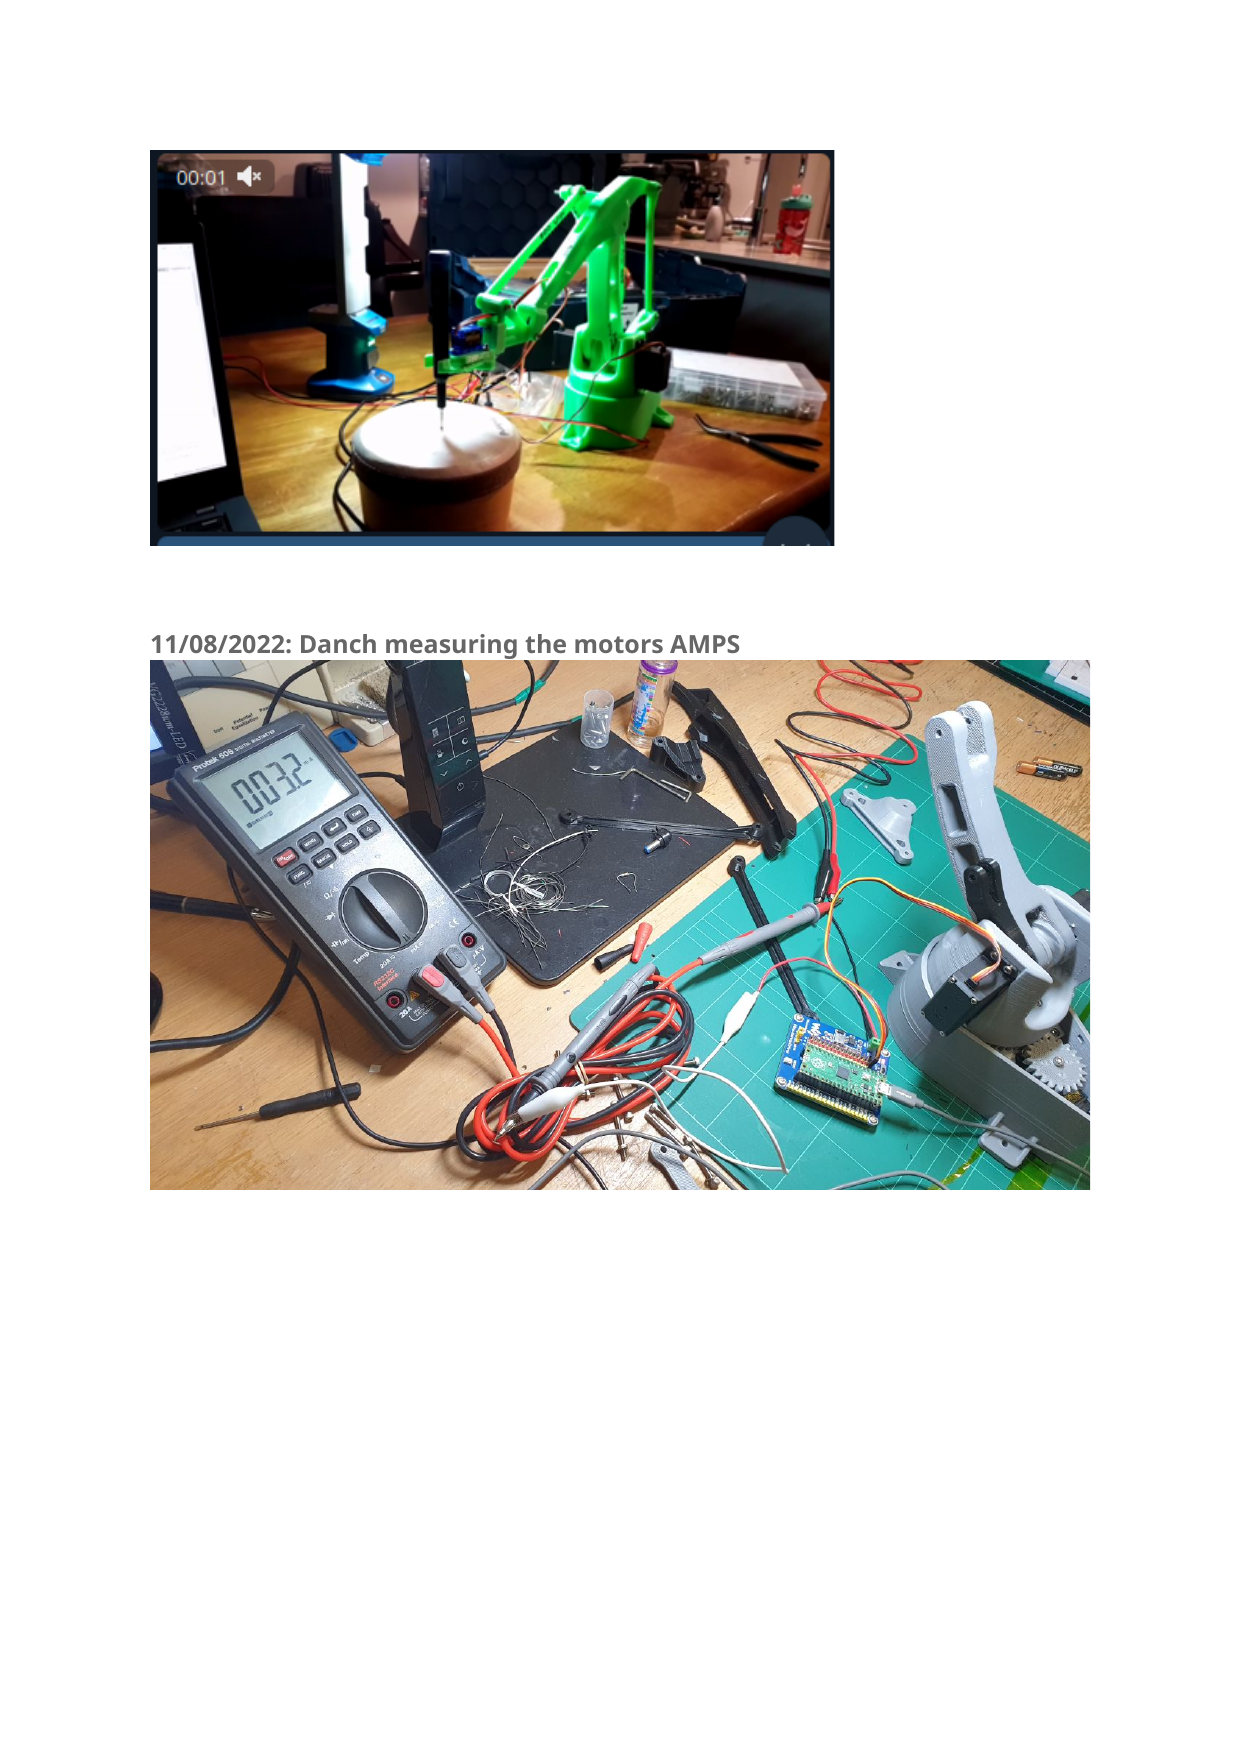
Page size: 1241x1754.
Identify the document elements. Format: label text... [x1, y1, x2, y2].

picture [150, 150, 835, 546]
picture [150, 660, 1091, 1190]
subtitle 11/08/2022: Danch measuring the motors AMPS [150, 626, 1090, 660]
